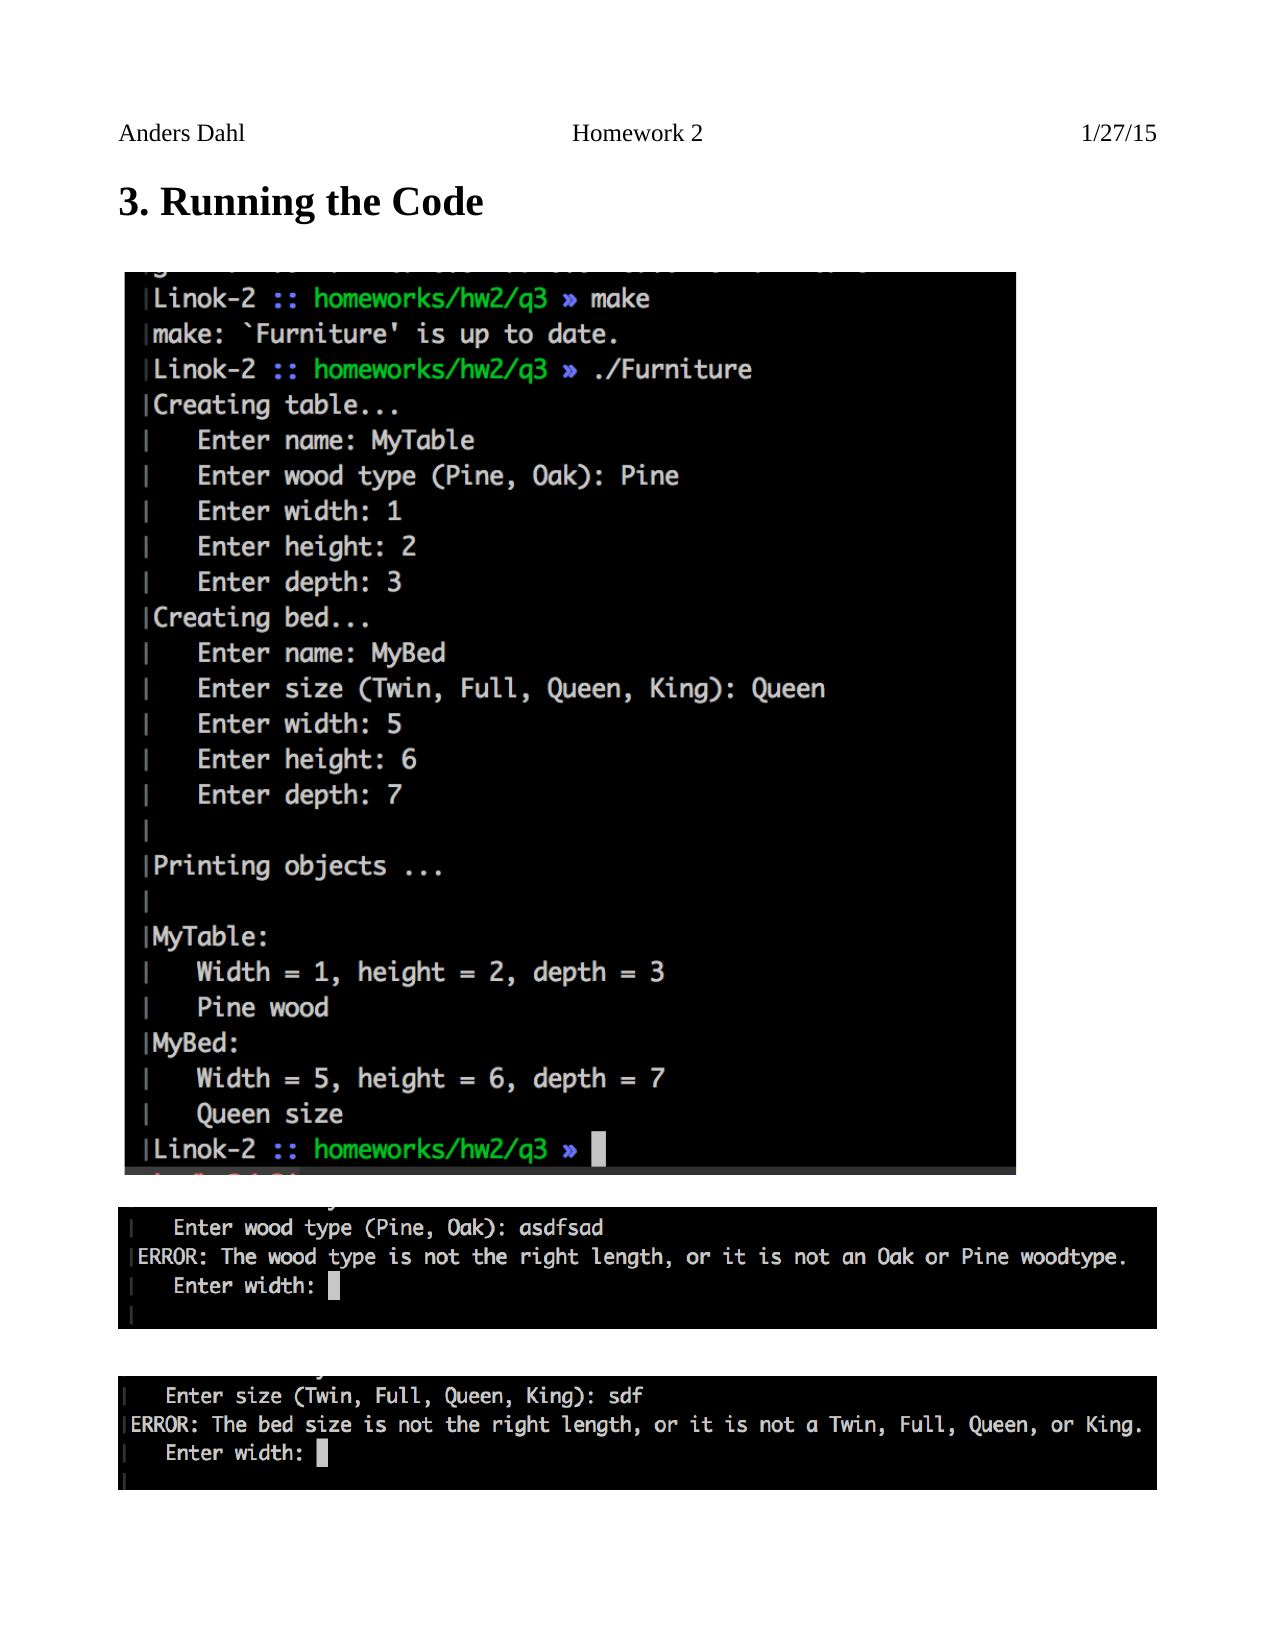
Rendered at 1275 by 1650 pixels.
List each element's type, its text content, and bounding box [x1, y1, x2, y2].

text 3. Running the Code [118, 176, 1157, 224]
picture [118, 1376, 1157, 1490]
picture [118, 1207, 1157, 1329]
picture [124, 272, 1017, 1175]
